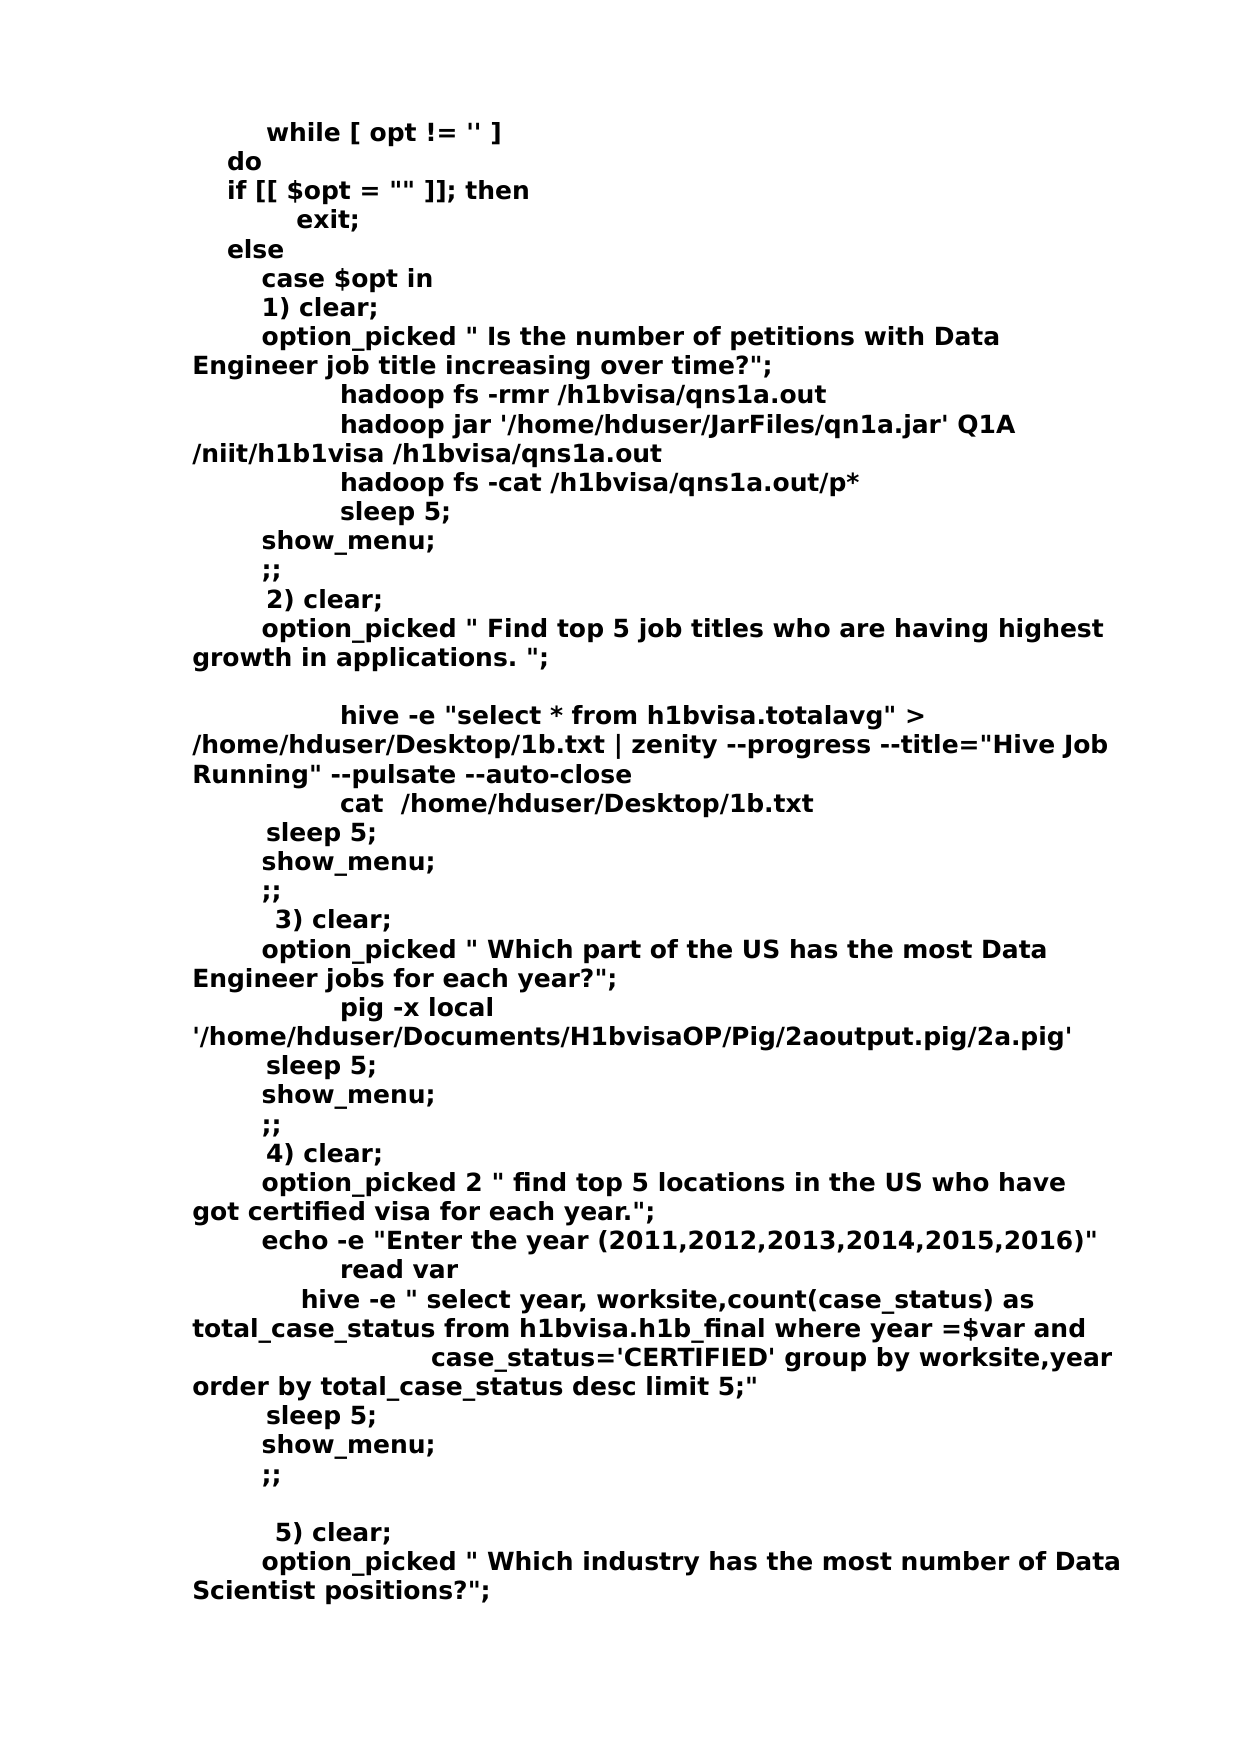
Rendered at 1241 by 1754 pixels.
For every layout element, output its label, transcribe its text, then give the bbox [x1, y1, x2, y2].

text hadoop fs -rmr /h1bvisa/qns1a.out [192, 381, 1122, 410]
text 2) clear; [192, 585, 1122, 614]
text hive -e " select year, worksite,count(case_status) as total_case_status from h1bvisa.h1b_final where year =$var and case_status='CERTIFIED' group by worksite,year order by total_case_status desc limit 5;" [192, 1285, 1122, 1401]
text 4) clear; [192, 1139, 1122, 1168]
text show_menu; [192, 1431, 1122, 1460]
text sleep 5; [192, 1051, 1122, 1081]
text show_menu; [192, 526, 1122, 556]
text 3) clear; [192, 906, 1122, 935]
text hive -e "select * from h1bvisa.totalavg" > /home/hduser/Desktop/1b.txt | zenity --progress --title="Hive Job Running" --pulsate --auto-close [192, 701, 1122, 789]
text hadoop jar '/home/hduser/JarFiles/qn1a.jar' Q1A /niit/h1b1visa /h1bvisa/qns1a.out [192, 410, 1122, 468]
text ;; [192, 556, 1122, 585]
text option_picked " Find top 5 job titles who are having highest growth in applications. "; [192, 614, 1122, 672]
text option_picked " Is the number of petitions with Data Engineer job title increasing over time?"; [192, 322, 1122, 381]
text do [192, 147, 1122, 176]
text show_menu; [192, 1081, 1122, 1110]
text option_picked " Which part of the US has the most Data Engineer jobs for each year?"; [192, 935, 1122, 993]
text sleep 5; [192, 1401, 1122, 1431]
text echo -e "Enter the year (2011,2012,2013,2014,2015,2016)" [192, 1226, 1122, 1256]
text sleep 5; [192, 818, 1122, 847]
text pig -x local '/home/hduser/Documents/H1bvisaOP/Pig/2aoutput.pig/2a.pig' [192, 993, 1122, 1051]
text option_picked 2 " find top 5 locations in the US who have got certified visa for each year."; [192, 1168, 1122, 1226]
text hadoop fs -cat /h1bvisa/qns1a.out/p* [192, 468, 1122, 497]
text ;; [192, 1110, 1122, 1139]
text exit; [192, 206, 1122, 235]
text cat /home/hduser/Desktop/1b.txt [192, 789, 1122, 818]
text ;; [192, 876, 1122, 906]
text 1) clear; [192, 293, 1122, 322]
text read var [192, 1256, 1122, 1285]
text option_picked " Which industry has the most number of Data Scientist positions?"; [192, 1547, 1122, 1606]
text case $opt in [192, 264, 1122, 293]
text ;; [192, 1460, 1122, 1489]
text show_menu; [192, 847, 1122, 876]
text else [192, 235, 1122, 264]
text sleep 5; [192, 497, 1122, 526]
text if [[ $opt = "" ]]; then [192, 176, 1122, 206]
text 5) clear; [192, 1518, 1122, 1547]
text while [ opt != '' ] [192, 118, 1122, 147]
